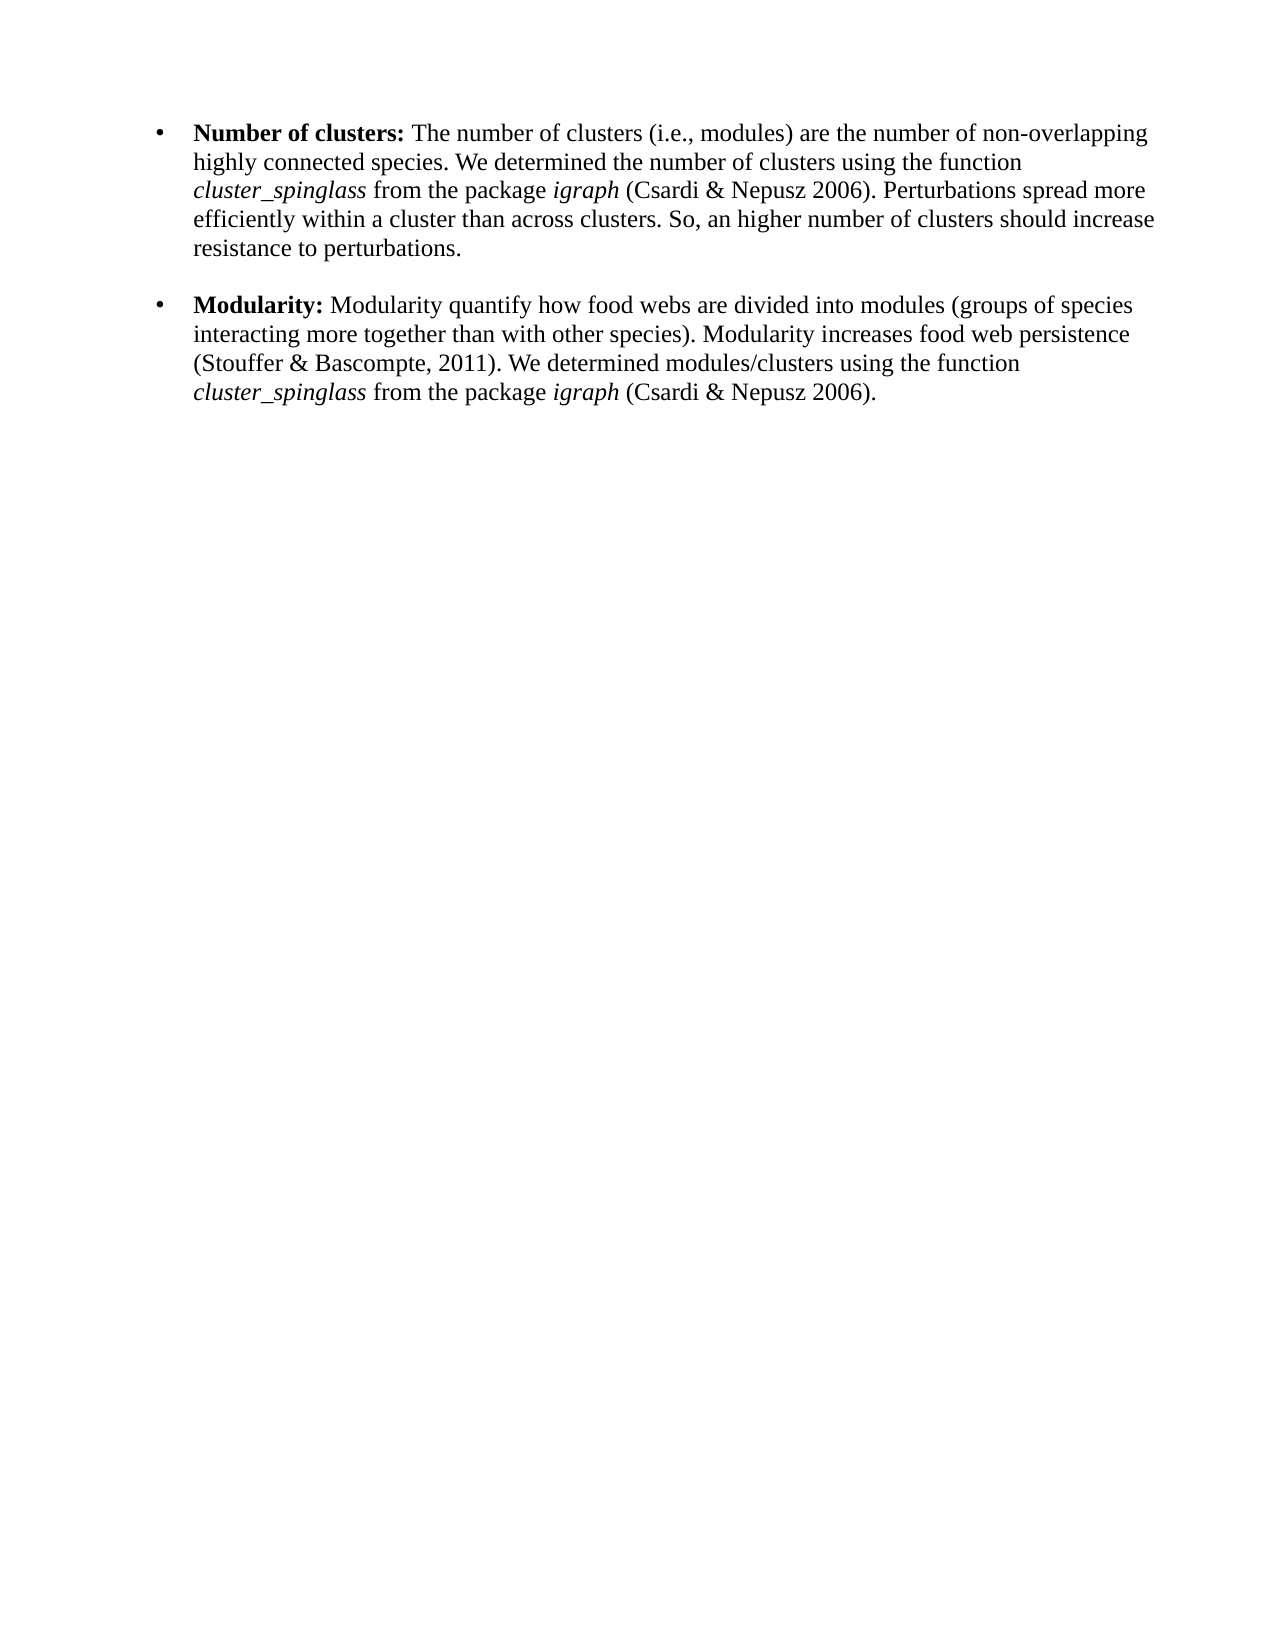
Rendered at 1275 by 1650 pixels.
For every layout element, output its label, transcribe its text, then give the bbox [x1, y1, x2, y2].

list Number of clusters: The number of clusters (i.e., modules) are the number of non-overlapping highly connected species. We determined the number of clusters using the function cluster_spinglass from the package igraph (Csardi & Nepusz 2006). Perturbations spread more efficiently within a cluster than across clusters. So, an higher number of clusters should increase resistance to perturbations. [156, 118, 1157, 262]
list Modularity: Modularity quantify how food webs are divided into modules (groups of species interacting more together than with other species). Modularity increases food web persistence (Stouffer & Bascompte, 2011). We determined modules/clusters using the function cluster_spinglass from the package igraph (Csardi & Nepusz 2006). [156, 291, 1157, 406]
